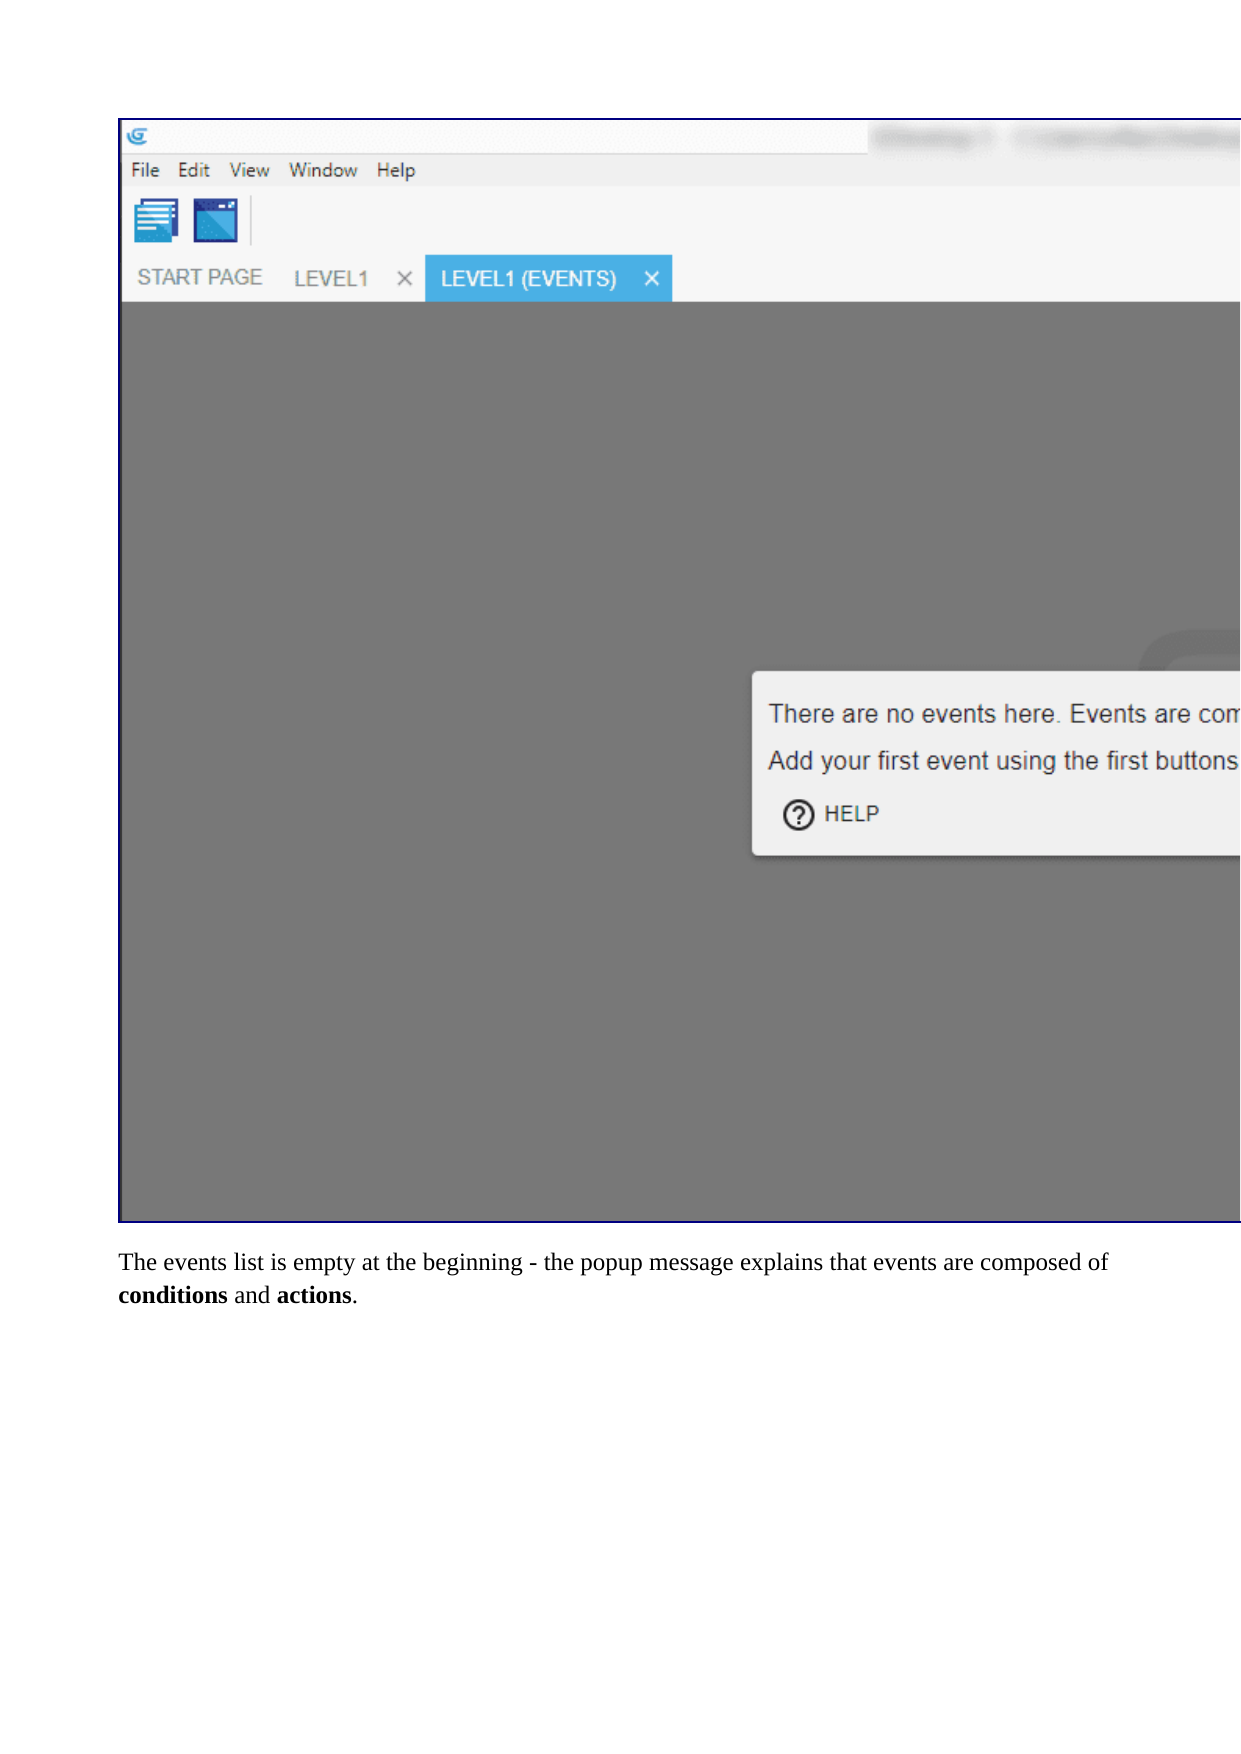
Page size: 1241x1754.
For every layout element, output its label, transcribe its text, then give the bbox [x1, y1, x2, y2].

text The events list is empty at the beginning - the popup message explains that events are composed of conditions and actions. [118, 1247, 1122, 1309]
picture [120, 120, 1241, 1221]
